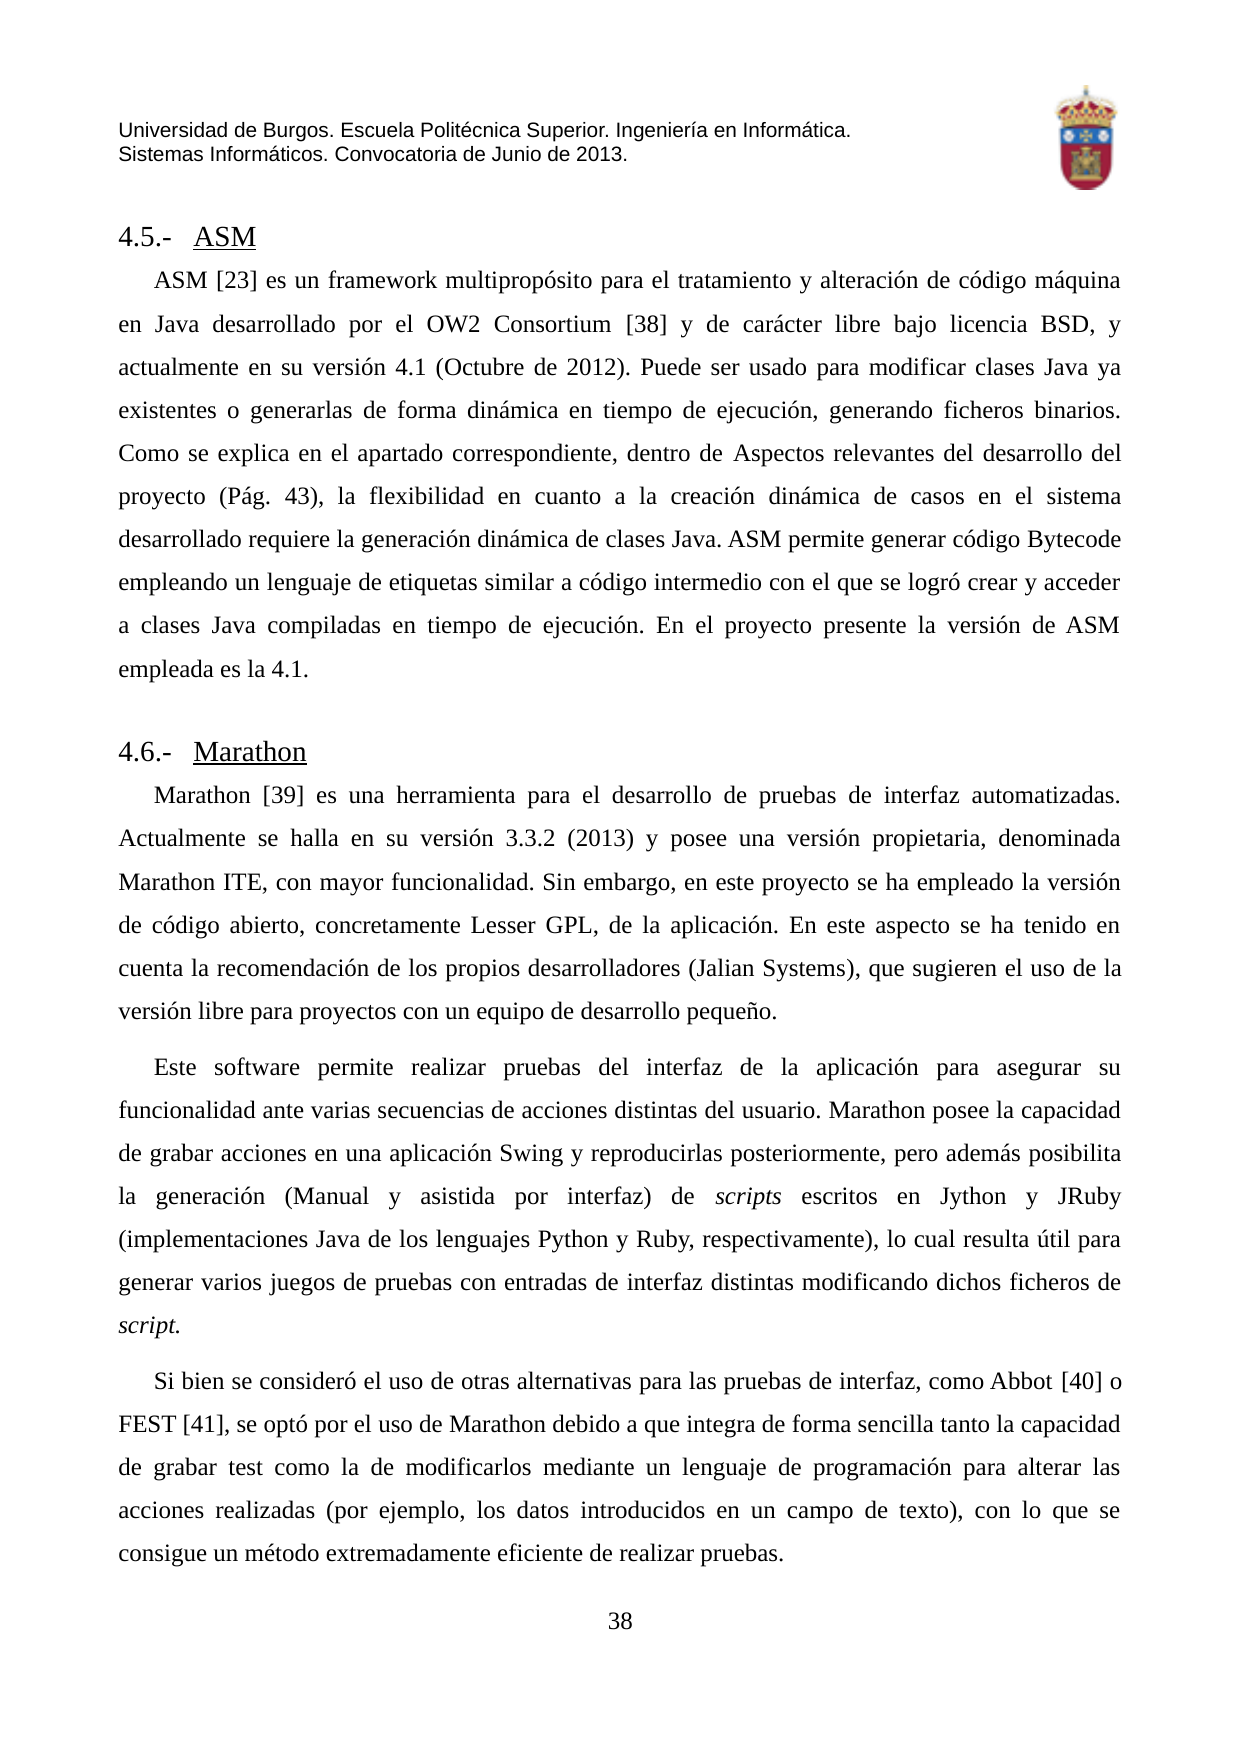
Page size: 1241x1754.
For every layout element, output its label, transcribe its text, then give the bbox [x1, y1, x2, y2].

text Si bien se consideró el uso de otras alternativas para las pruebas de interfaz, como Abbot [40] o FEST [41], se optó por el uso de Marathon debido a que integra de forma sencilla tanto la capacidad de grabar test como la de modificarlos mediante un lenguaje de programación para alterar las acciones realizadas (por ejemplo, los datos introducidos en un campo de texto), con lo que se consigue un método extremadamente eficiente de realizar pruebas. [118, 1366, 1122, 1567]
subtitle ASM [118, 219, 1122, 253]
text Este software permite realizar pruebas del interfaz de la aplicación para asegurar su funcionalidad ante varias secuencias de acciones distintas del usuario. Marathon posee la capacidad de grabar acciones en una aplicación Swing y reproducirlas posteriormente, pero además posibilita la generación (Manual y asistida por interfaz) de scripts escritos en Jython y JRuby (implementaciones Java de los lenguajes Python y Ruby, respectivamente), lo cual resulta útil para generar varios juegos de pruebas con entradas de interfaz distintas modificando dichos ficheros de script. [118, 1052, 1122, 1339]
text ASM [23] es un framework multipropósito para el tratamiento y alteración de código máquina en Java desarrollado por el OW2 Consortium [38] y de carácter libre bajo licencia BSD, y actualmente en su versión 4.1 (Octubre de 2012). Puede ser usado para modificar clases Java ya existentes o generarlas de forma dinámica en tiempo de ejecución, generando ficheros binarios. Como se explica en el apartado correspondiente, dentro de Aspectos relevantes del desarrollo del proyecto (Pág. 43), la flexibilidad en cuanto a la creación dinámica de casos en el sistema desarrollado requiere la generación dinámica de clases Java. ASM permite generar código Bytecode empleando un lenguaje de etiquetas similar a código intermedio con el que se logró crear y acceder a clases Java compiladas en tiempo de ejecución. En el proyecto presente la versión de ASM empleada es la 4.1. [118, 266, 1122, 682]
subtitle Marathon [118, 734, 1122, 768]
text Marathon [39] es una herramienta para el desarrollo de pruebas de interfaz automatizadas. Actualmente se halla en su versión 3.3.2 (2013) y posee una versión propietaria, denominada Marathon ITE, con mayor funcionalidad. Sin embargo, en este proyecto se ha empleado la versión de código abierto, concretamente Lesser GPL, de la aplicación. En este aspecto se ha tenido en cuenta la recomendación de los propios desarrolladores (Jalian Systems), que sugieren el uso de la versión libre para proyectos con un equipo de desarrollo pequeño. [118, 780, 1122, 1025]
picture [1053, 85, 1120, 190]
